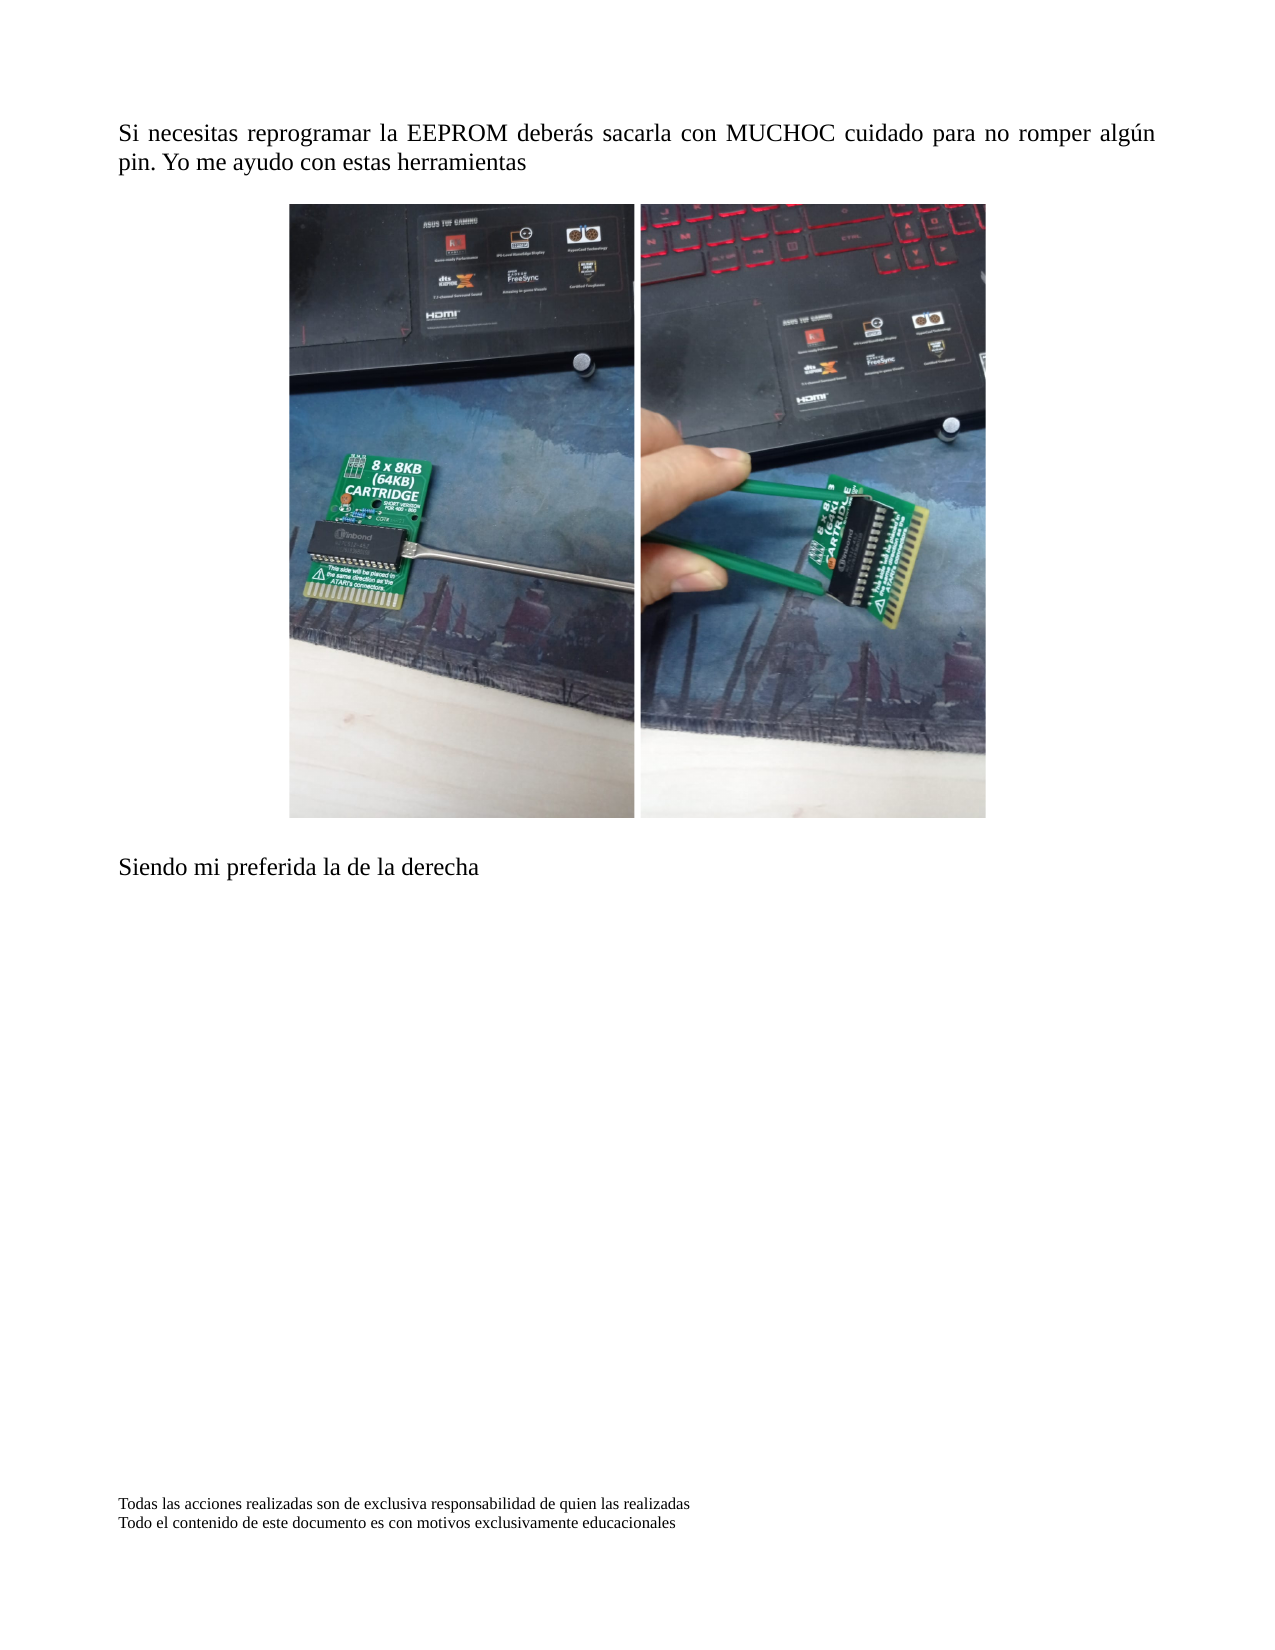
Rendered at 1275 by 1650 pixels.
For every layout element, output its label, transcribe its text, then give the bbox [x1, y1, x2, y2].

picture [289, 204, 635, 818]
text Si necesitas reprogramar la EEPROM deberás sacarla con MUCHOC cuidado para no romper algún pin. Yo me ayudo con estas herramientas [118, 118, 1157, 176]
text Siendo mi preferida la de la derecha [118, 852, 1157, 881]
picture [640, 204, 986, 818]
